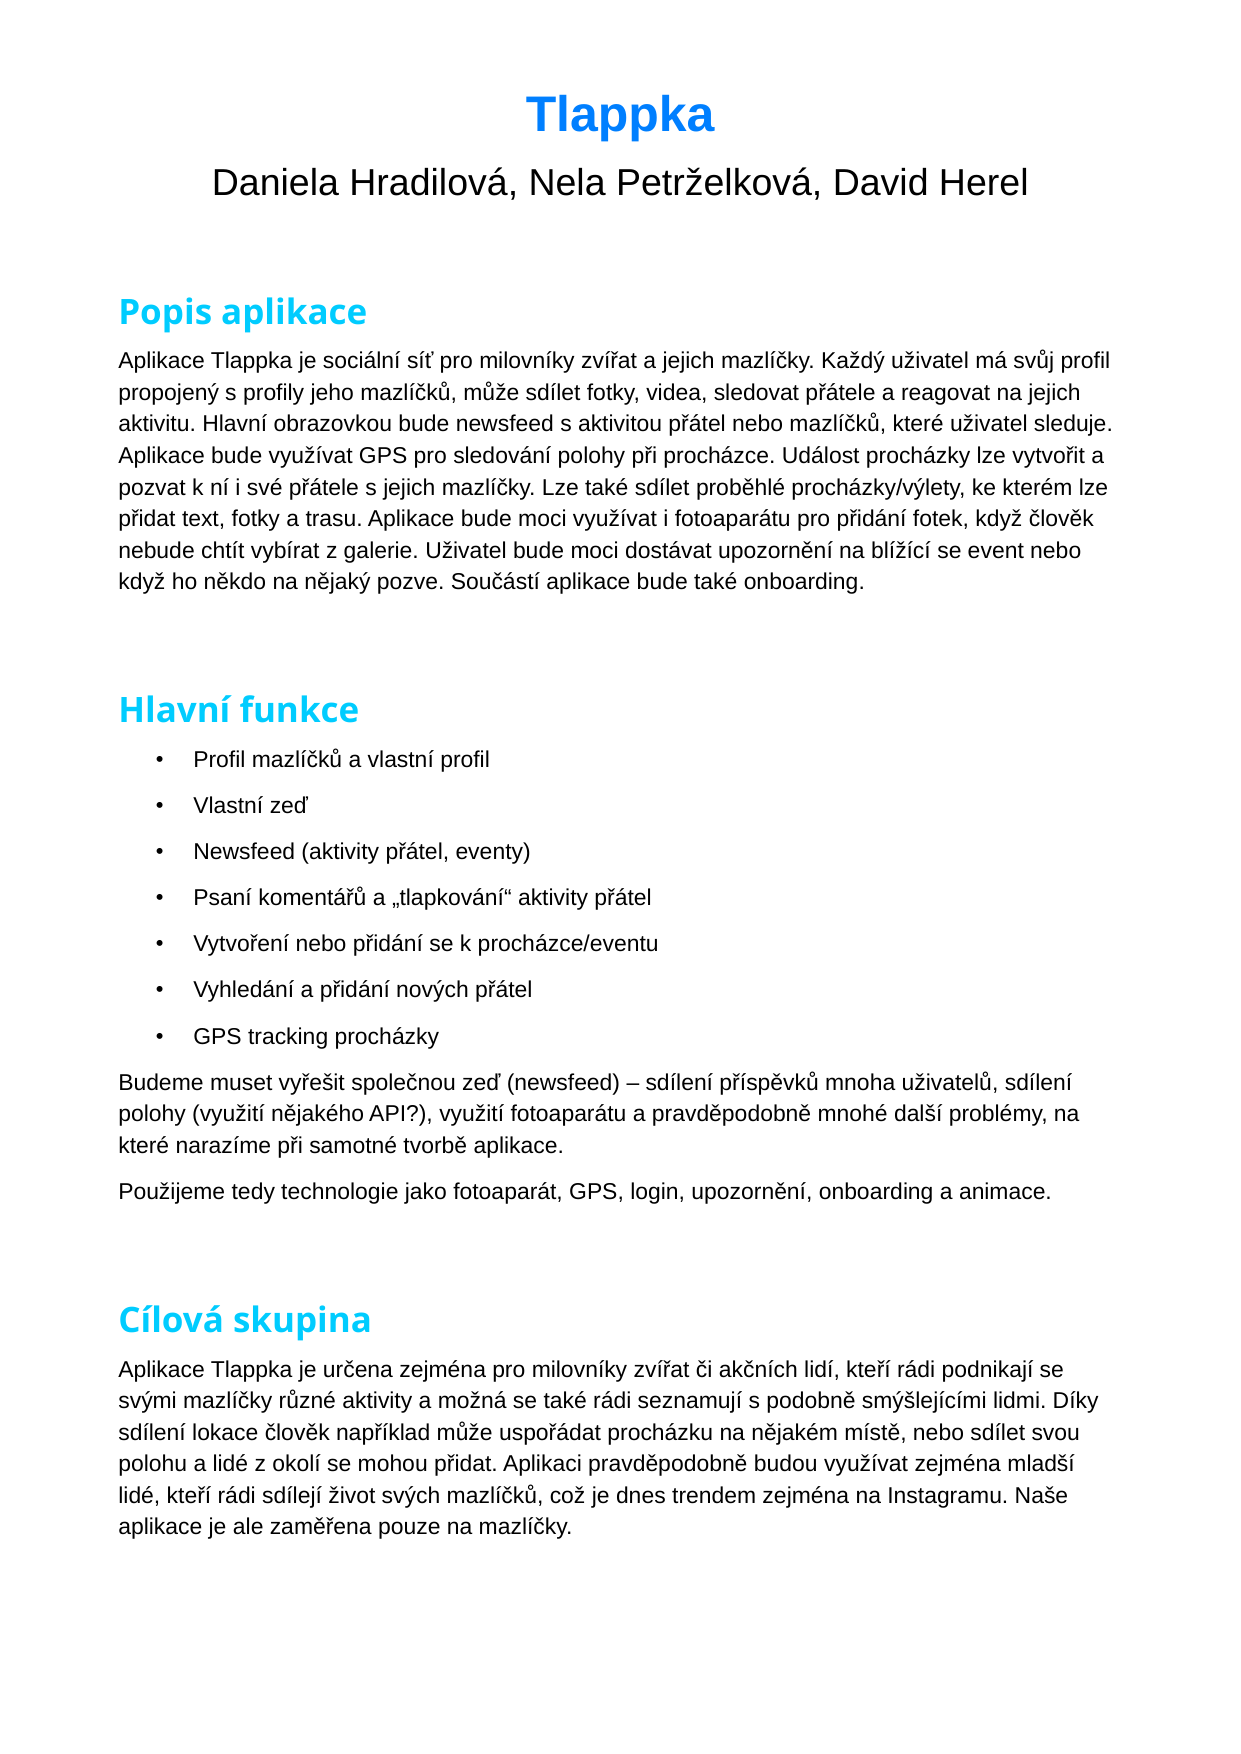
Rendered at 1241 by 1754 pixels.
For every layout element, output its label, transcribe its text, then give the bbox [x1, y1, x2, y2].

list Vyhledání a přidání nových přátel [156, 976, 1122, 1003]
list Vlastní zeď [156, 792, 1122, 818]
text Použijeme tedy technologie jako fotoaparát, GPS, login, upozornění, onboarding a animace. [118, 1178, 1122, 1204]
text Budeme muset vyřešit společnou zeď (newsfeed) – sdílení příspěvků mnoha uživatelů, sdílení polohy (využití nějakého API?), využití fotoaparátu a pravděpodobně mnohé další problémy, na které narazíme při samotné tvorbě aplikace. [118, 1069, 1122, 1158]
list Newsfeed (aktivity přátel, eventy) [156, 838, 1122, 864]
subtitle Popis aplikace [118, 287, 1122, 335]
list Psaní komentářů a „tlapkování“ aktivity přátel [156, 884, 1122, 911]
subtitle Hlavní funkce [118, 686, 1122, 733]
text Aplikace Tlappka je určena zejména pro milovníky zvířat či akčních lidí, kteří rádi podnikají se svými mazlíčky různé aktivity a možná se také rádi seznamují s podobně smýšlejícími lidmi. Díky sdílení lokace člověk například může uspořádat procházku na nějakém místě, nebo sdílet svou polohu a lidé z okolí se mohou přidat. Aplikaci pravděpodobně budou využívat zejména mladší lidé, kteří rádi sdílejí život svých mazlíčků, což je dnes trendem zejména na Instagramu. Naše aplikace je ale zaměřena pouze na mazlíčky. [118, 1356, 1122, 1540]
subtitle Cílová skupina [118, 1295, 1122, 1343]
list GPS tracking procházky [156, 1023, 1122, 1049]
title Tlappka [118, 84, 1122, 142]
subtitle Daniela Hradilová, Nela Petrželková, David Herel [118, 160, 1122, 203]
list Profil mazlíčků a vlastní profil [156, 746, 1122, 772]
text Aplikace Tlappka je sociální síť pro milovníky zvířat a jejich mazlíčky. Každý uživatel má svůj profil propojený s profily jeho mazlíčků, může sdílet fotky, videa, sledovat přátele a reagovat na jejich aktivitu. Hlavní obrazovkou bude newsfeed s aktivitou přátel nebo mazlíčků, které uživatel sleduje. Aplikace bude využívat GPS pro sledování polohy při procházce. Událost procházky lze vytvořit a pozvat k ní i své přátele s jejich mazlíčky. Lze také sdílet proběhlé procházky/výlety, ke kterém lze přidat text, fotky a trasu. Aplikace bude moci využívat i fotoaparátu pro přidání fotek, když člověk nebude chtít vybírat z galerie. Uživatel bude moci dostávat upozornění na blížící se event nebo když ho někdo na nějaký pozve. Součástí aplikace bude také onboarding. [118, 347, 1122, 594]
list Vytvoření nebo přidání se k procházce/eventu [156, 930, 1122, 957]
